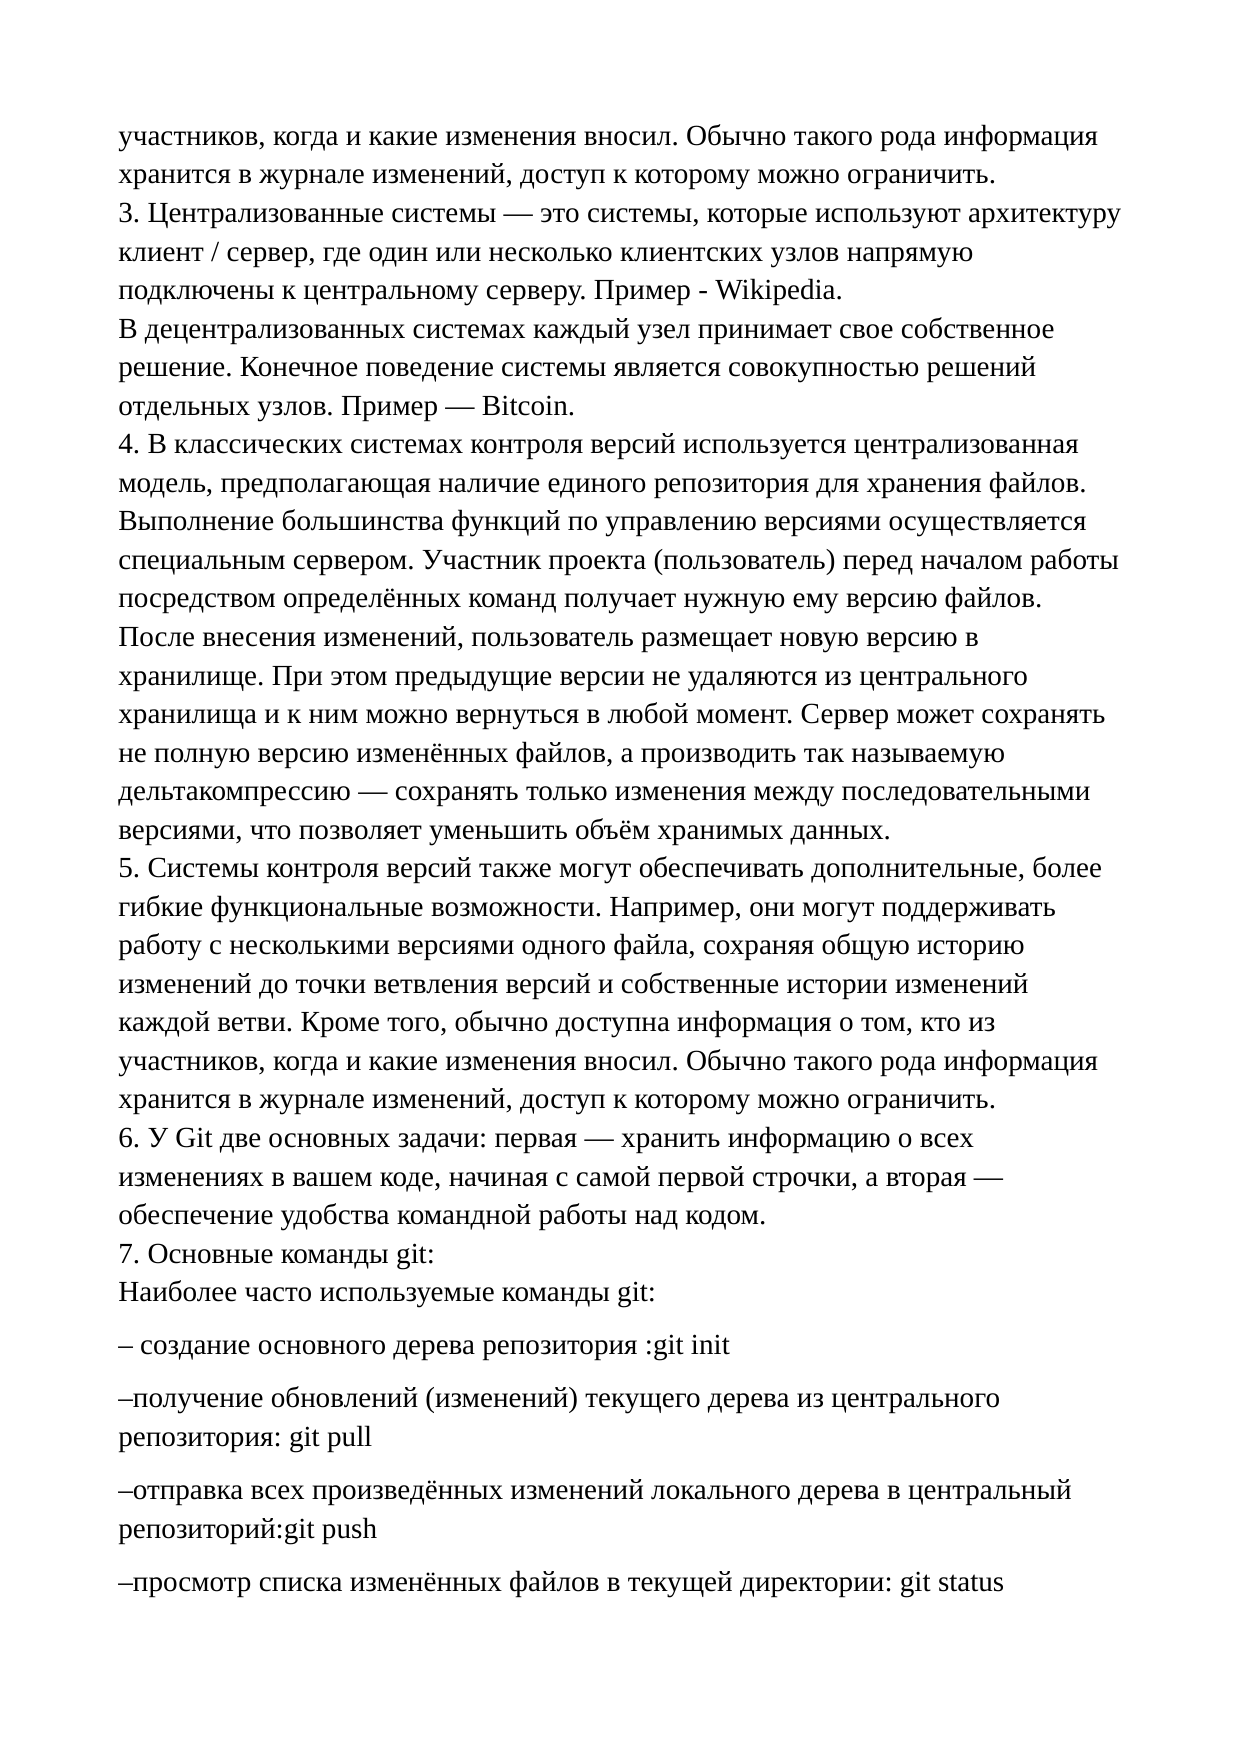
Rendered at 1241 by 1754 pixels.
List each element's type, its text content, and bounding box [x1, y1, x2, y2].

text участников, когда и какие изменения вносил. Обычно такого рода информация хранится в журнале изменений, доступ к которому можно ограничить. 3. Централизованные системы — это системы, которые используют архитектуру клиент / сервер, где один или несколько клиентских узлов напрямую подключены к центральному серверу. Пример - Wikipedia. В децентрализованных системах каждый узел принимает свое собственное решение. Конечное поведение системы является совокупностью решений отдельных узлов. Пример — Bitcoin. 4. В классических системах контроля версий используется централизованная модель, предполагающая наличие единого репозитория для хранения файлов. Выполнение большинства функций по управлению версиями осуществляется специальным сервером. Участник проекта (пользователь) перед началом работы посредством определённых команд получает нужную ему версию файлов. После внесения изменений, пользователь размещает новую версию в хранилище. При этом предыдущие версии не удаляются из центрального хранилища и к ним можно вернуться в любой момент. Сервер может сохранять не полную версию изменённых файлов, а производить так называемую дельтакомпрессию — сохранять только изменения между последовательными версиями, что позволяет уменьшить объём хранимых данных. 5. Системы контроля версий также могут обеспечивать дополнительные, более гибкие функциональные возможности. Например, они могут поддерживать работу с несколькими версиями одного файла, сохраняя общую историю изменений до точки ветвления версий и собственные истории изменений каждой ветви. Кроме того, обычно доступна информация о том, кто из участников, когда и какие изменения вносил. Обычно такого рода информация хранится в журнале изменений, доступ к которому можно ограничить. 6. У Git две основных задачи: первая — хранить информацию о всех изменениях в вашем коде, начиная с самой первой строчки, а вторая — обеспечение удобства командной работы над кодом. 7. Основные команды git: Наиболее часто используемые команды git: [118, 118, 1122, 1308]
text –отправка всех произведённых изменений локального дерева в центральный репозиторий:git push [118, 1472, 1122, 1544]
text – создание основного дерева репозитория :git init [118, 1327, 1122, 1361]
text –просмотр списка изменённых файлов в текущей директории: git status [118, 1564, 1122, 1597]
text –получение обновлений (изменений) текущего дерева из центрального репозитория: git pull [118, 1381, 1122, 1453]
